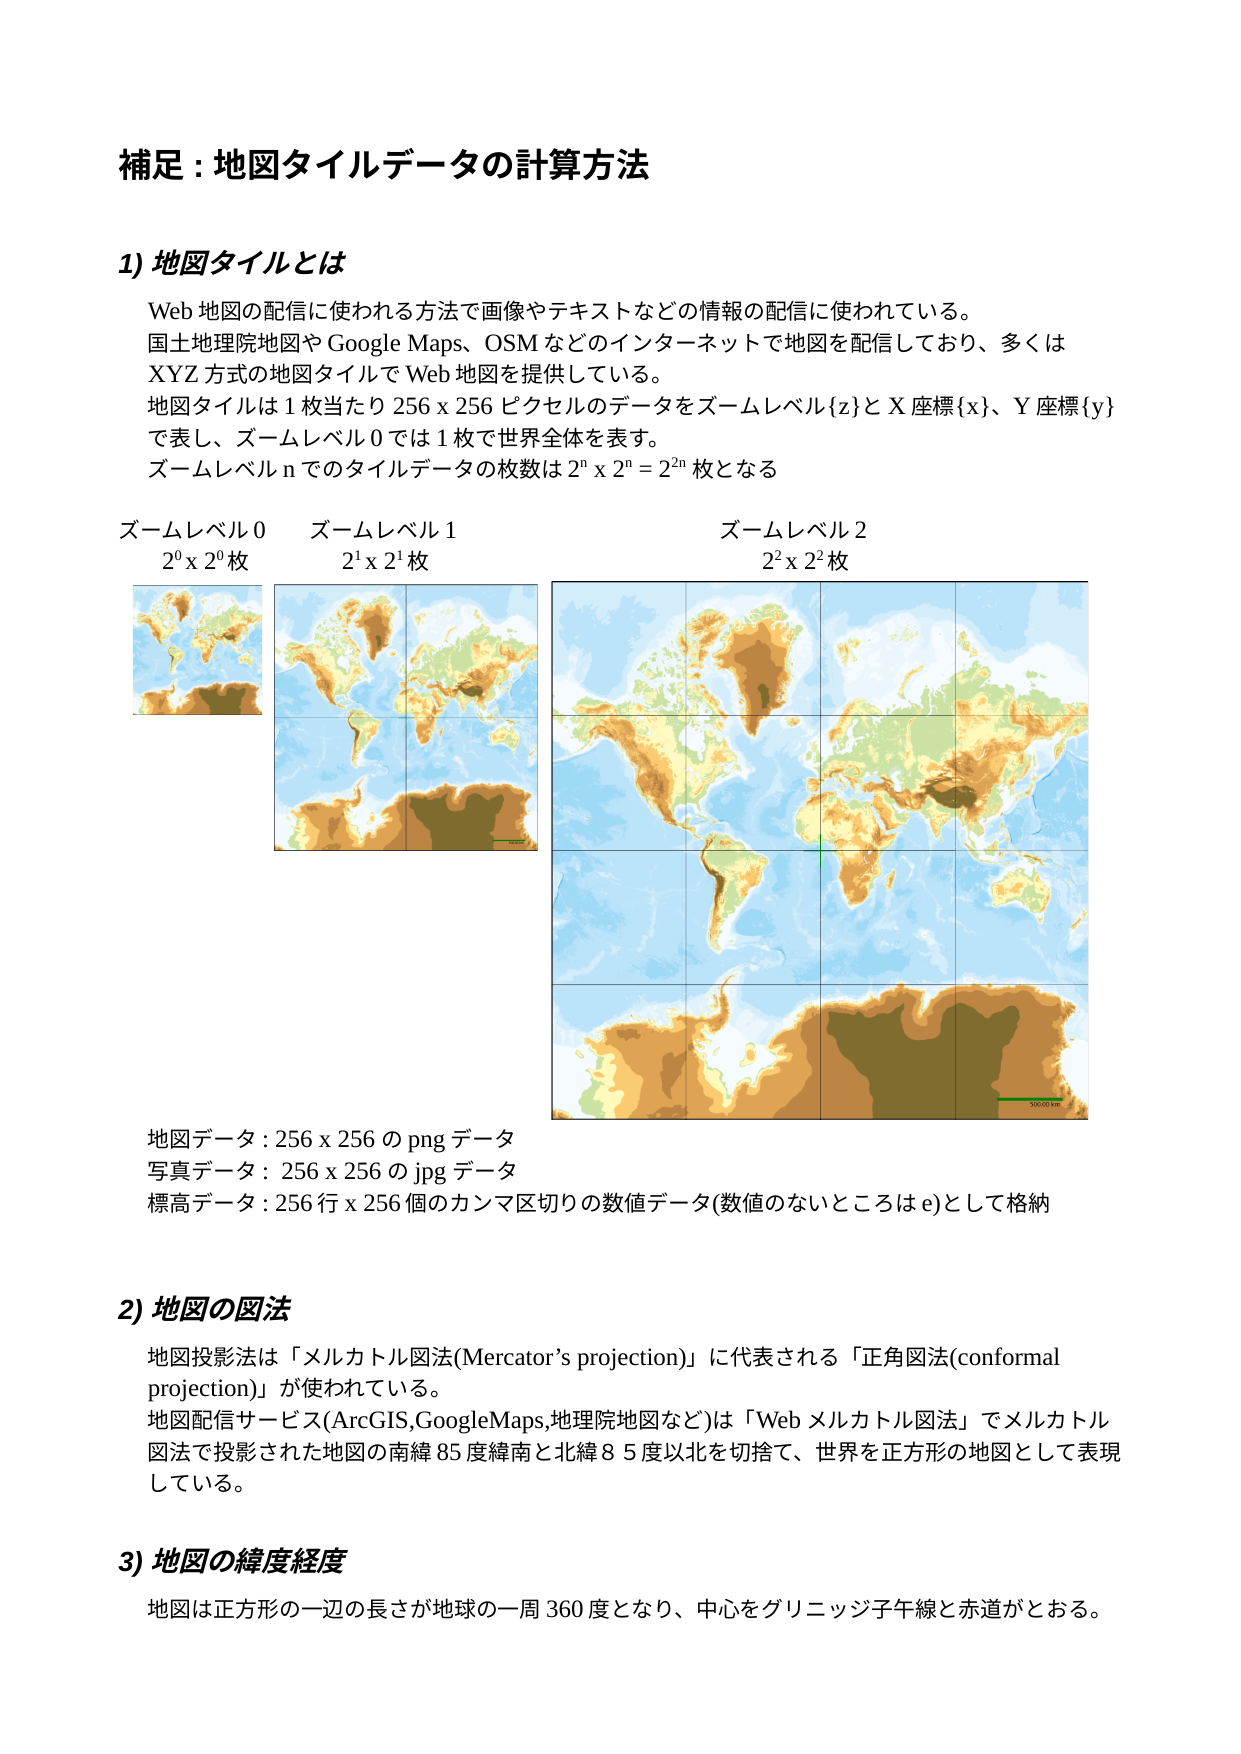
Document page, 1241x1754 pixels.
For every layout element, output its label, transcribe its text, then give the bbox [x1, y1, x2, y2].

subtitle 1) 地図タイルとは [118, 241, 1122, 281]
subtitle 補足 : 地図タイルデータの計算方法 [118, 139, 1122, 187]
text Web地図の配信に使われる方法で画像やテキストなどの情報の配信に使われている。 [148, 294, 1122, 326]
text 地図タイルは1枚当たり256 x 256 ピクセルのデータをズームレベル{z}とX座標{x}、Y座標{y}で表し、ズームレベル0では1枚で世界全体を表す。 [148, 389, 1122, 452]
text 地図配信サービス(ArcGIS,GoogleMaps,地理院地図など)は「Webメルカトル図法」でメルカトル図法で投影された地図の南緯85度緯南と北緯８５度以北を切捨て、世界を正方形の地図として表現している。 [148, 1403, 1122, 1498]
text 20 x 20 枚 21 x 21 枚 22 x 22 枚 [118, 544, 1122, 576]
text 国土地理院地図やGoogle Maps、OSMなどのインターネットで地図を配信しており、多くはXYZ方式の地図タイルでWeb地図を提供している。 [148, 326, 1122, 389]
text 地図投影法は「メルカトル図法(Mercator’s projection)」に代表される「正角図法(conformal projection)」が使われている。 [148, 1340, 1122, 1403]
text ズームレベル0 ズームレベル1 ズームレベル2 [118, 513, 1122, 544]
text 地図は正方形の一辺の長さが地球の一周360度となり、中心をグリニッジ子午線と赤道がとおる。 [148, 1592, 1122, 1624]
picture [132, 585, 263, 715]
picture [274, 584, 538, 851]
text ズームレベルnでのタイルデータの枚数は 2n x 2n = 22n 枚となる [148, 452, 1122, 484]
picture [551, 581, 1089, 1120]
text 標高データ : 256行 x 256個のカンマ区切りの数値データ(数値のないところはe)として格納 [148, 1186, 1122, 1217]
text 写真データ : 256 x 256 の jpg データ [148, 1154, 1122, 1186]
subtitle 3) 地図の緯度経度 [118, 1539, 1122, 1579]
text 地図データ : 256 x 256 のpngデータ [148, 1122, 1122, 1154]
subtitle 2) 地図の図法 [118, 1287, 1122, 1327]
